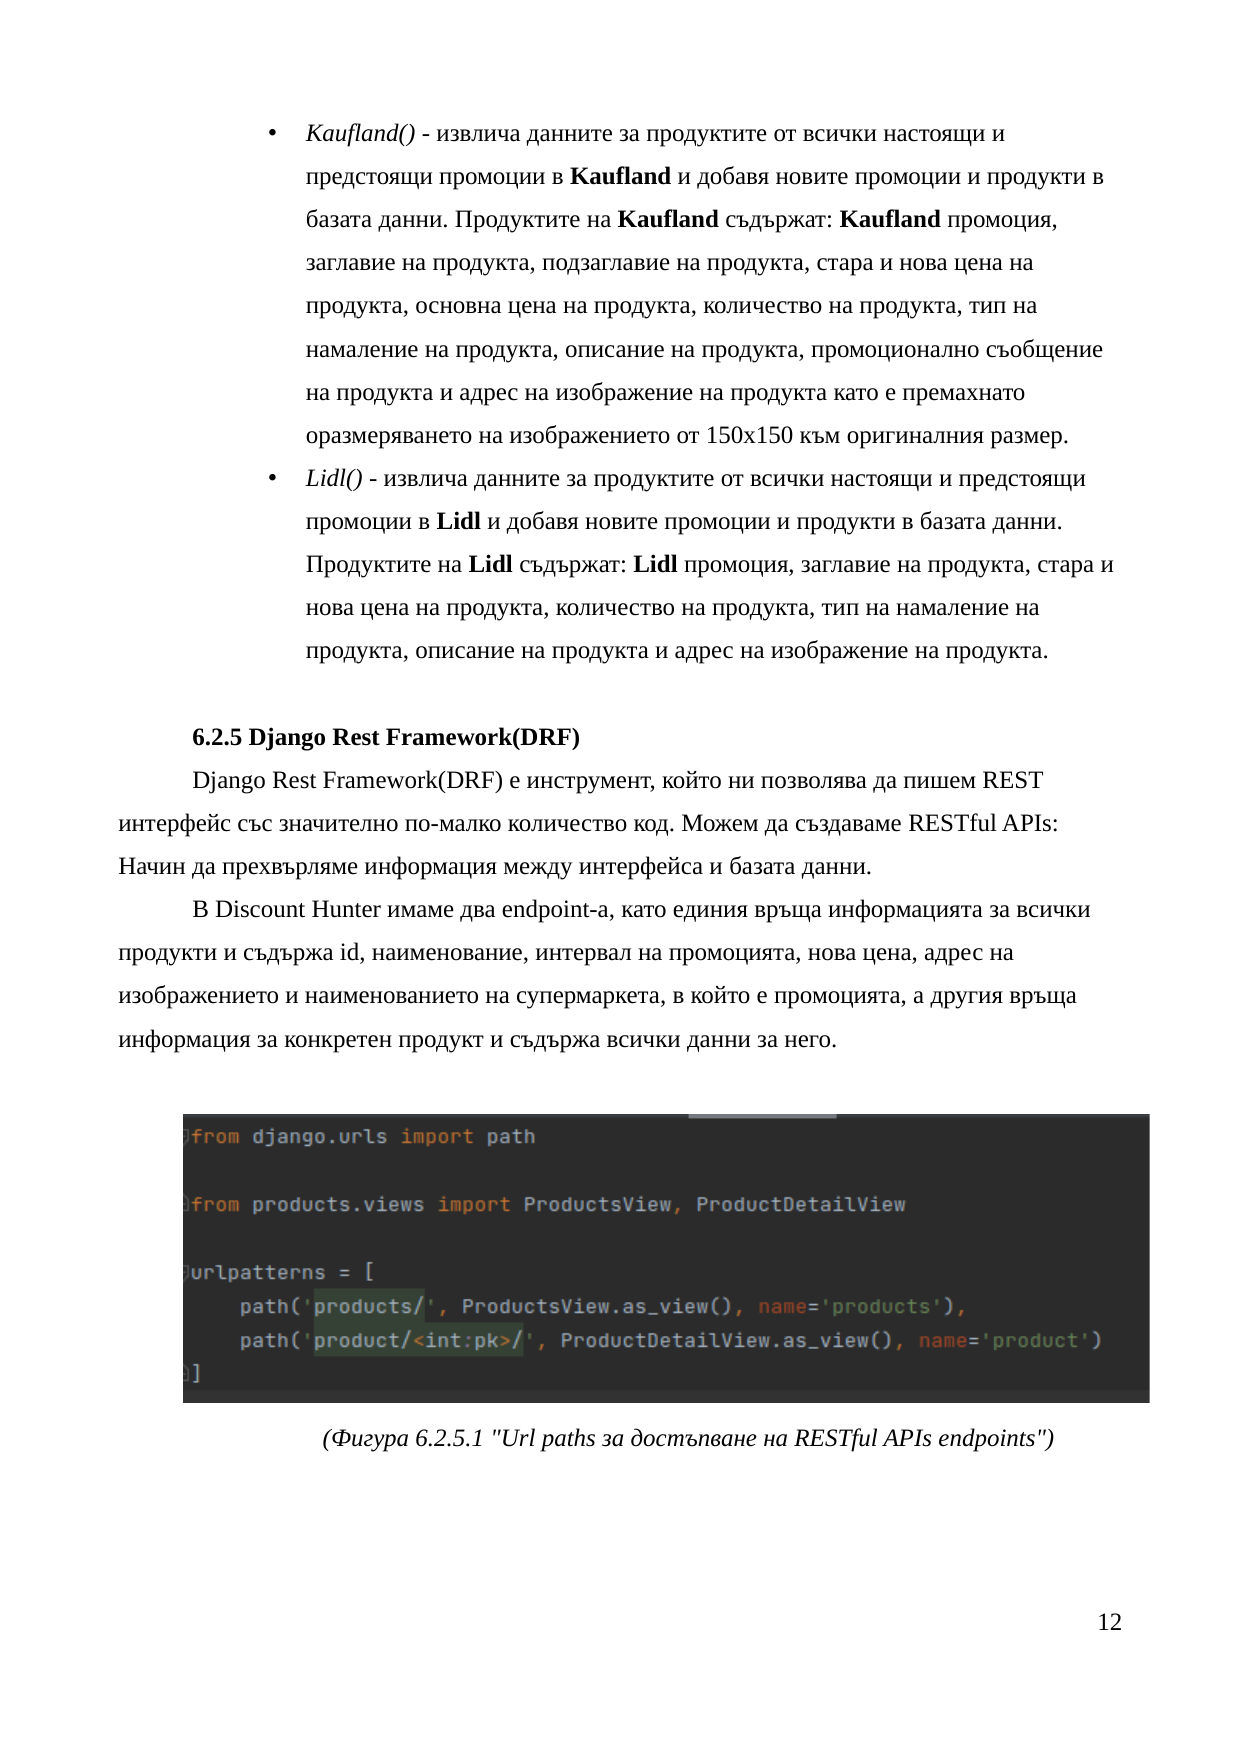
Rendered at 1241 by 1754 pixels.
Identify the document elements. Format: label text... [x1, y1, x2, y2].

text Django Rest Framework(DRF) е инструмент, който ни позволява да пишем REST интерфейс със значително по-малко количество код. Можем да създаваме RESTful APIs: Начин да прехвърляме информация между интерфейса и базата данни. [118, 765, 1122, 880]
list Kaufland() - извлича данните за продуктите от всички настоящи и предстоящи промоции в Kaufland и добавя новите промоции и продукти в базата данни. Продуктите на Kaufland съдържат: Kaufland промоция, заглавие на продукта, подзаглавие на продукта, стара и нова цена на продукта, основна цена на продукта, количество на продукта, тип на намаление на продукта, описание на продукта, промоционално съобщение на продукта и адрес на изображение на продукта като е премахнато оразмеряването на изображението от 150х150 към оригиналния размер. [268, 118, 1122, 449]
picture [183, 1114, 1150, 1403]
list Lidl() - извлича данните за продуктите от всички настоящи и предстоящи промоции в Lidl и добавя новите промоции и продукти в базата данни. Продуктите на Lidl съдържат: Lidl промоция, заглавие на продукта, стара и нова цена на продукта, количество на продукта, тип на намаление на продукта, описание на продукта и адрес на изображение на продукта. [268, 463, 1122, 664]
text 6.2.5 Django Rest Framework(DRF) [118, 722, 1122, 751]
text В Discount Hunter имаме два endpoint-a, като единия връща информацията за всички продукти и съдържа id, наименование, интервал на промоцията, нова цена, адрес на изображението и наименованието на супермаркета, в който е промоцията, а другия връща информация за конкретен продукт и съдържа всички данни за него. [118, 894, 1122, 1052]
